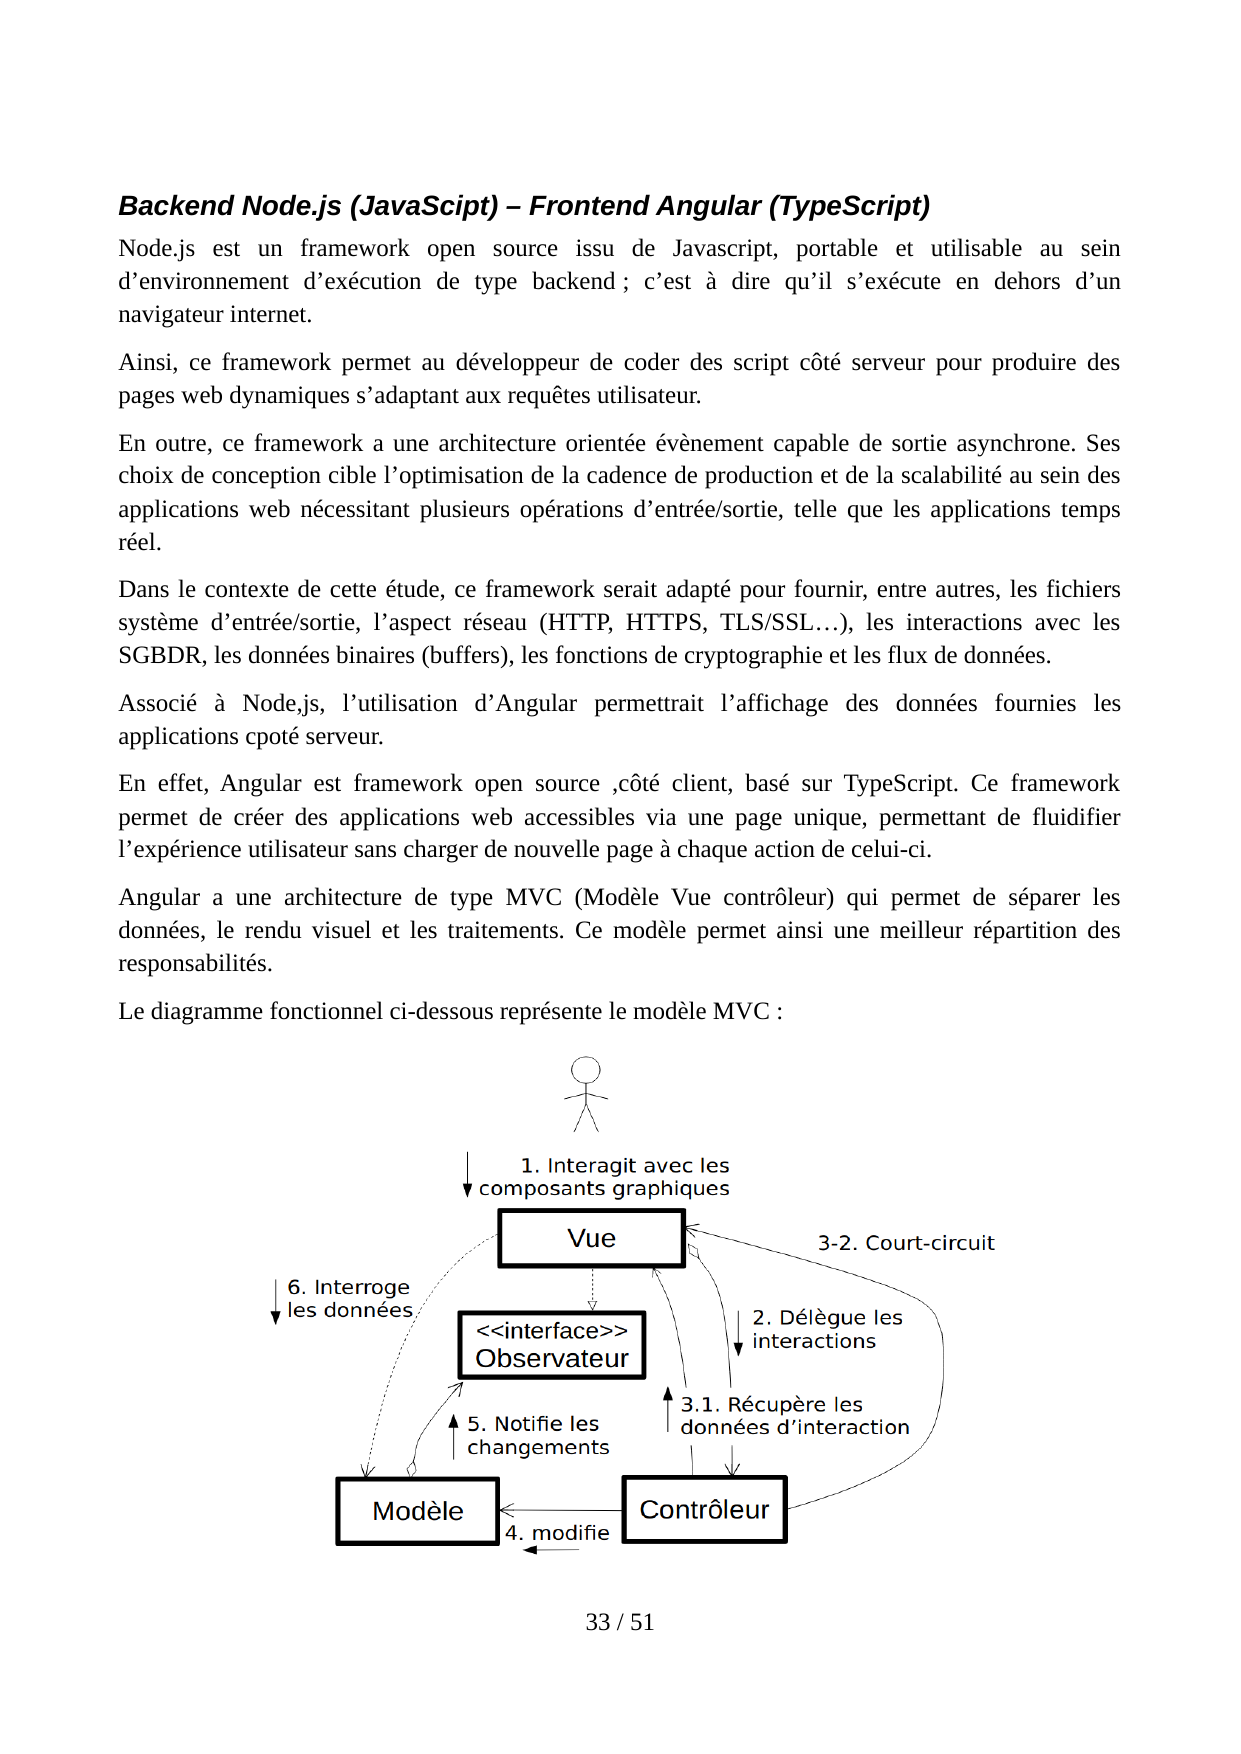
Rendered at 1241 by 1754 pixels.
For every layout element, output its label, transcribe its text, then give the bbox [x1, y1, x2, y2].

text Ainsi, ce framework permet au développeur de coder des script côté serveur pour produire des pages web dynamiques s’adaptant aux requêtes utilisateur. [118, 347, 1122, 409]
text Dans le contexte de cette étude, ce framework serait adapté pour fournir, entre autres, les fichiers système d’entrée/sortie, l’aspect réseau (HTTP, HTTPS, TLS/SSL…), les interactions avec les SGBDR, les données binaires (buffers), les fonctions de cryptographie et les flux de données. [118, 574, 1122, 669]
subtitle Backend Node.js (JavaScipt) – Frontend Angular (TypeScript) [118, 189, 1122, 221]
text Node.js est un framework open source issu de Javascript, portable et utilisable au sein d’environnement d’exécution de type backend ; c’est à dire qu’il s’exécute en dehors d’un navigateur internet. [118, 233, 1122, 328]
text Le diagramme fonctionnel ci-dessous représente le modèle MVC : [118, 996, 1122, 1024]
text Angular a une architecture de type MVC (Modèle Vue contrôleur) qui permet de séparer les données, le rendu visuel et les traitements. Ce modèle permet ainsi une meilleur répartition des responsabilités. [118, 882, 1122, 977]
text En effet, Angular est framework open source ,côté client, basé sur TypeScript. Ce framework permet de créer des applications web accessibles via une page unique, permettant de fluidifier l’expérience utilisateur sans charger de nouvelle page à chaque action de celui-ci. [118, 768, 1122, 863]
text Associé à Node,js, l’utilisation d’Angular permettrait l’affichage des données fournies les applications cpoté serveur. [118, 688, 1122, 750]
picture [237, 1043, 1003, 1569]
text En outre, ce framework a une architecture orientée évènement capable de sortie asynchrone. Ses choix de conception cible l’optimisation de la cadence de production et de la scalabilité au sein des applications web nécessitant plusieurs opérations d’entrée/sortie, telle que les applications temps réel. [118, 428, 1122, 555]
